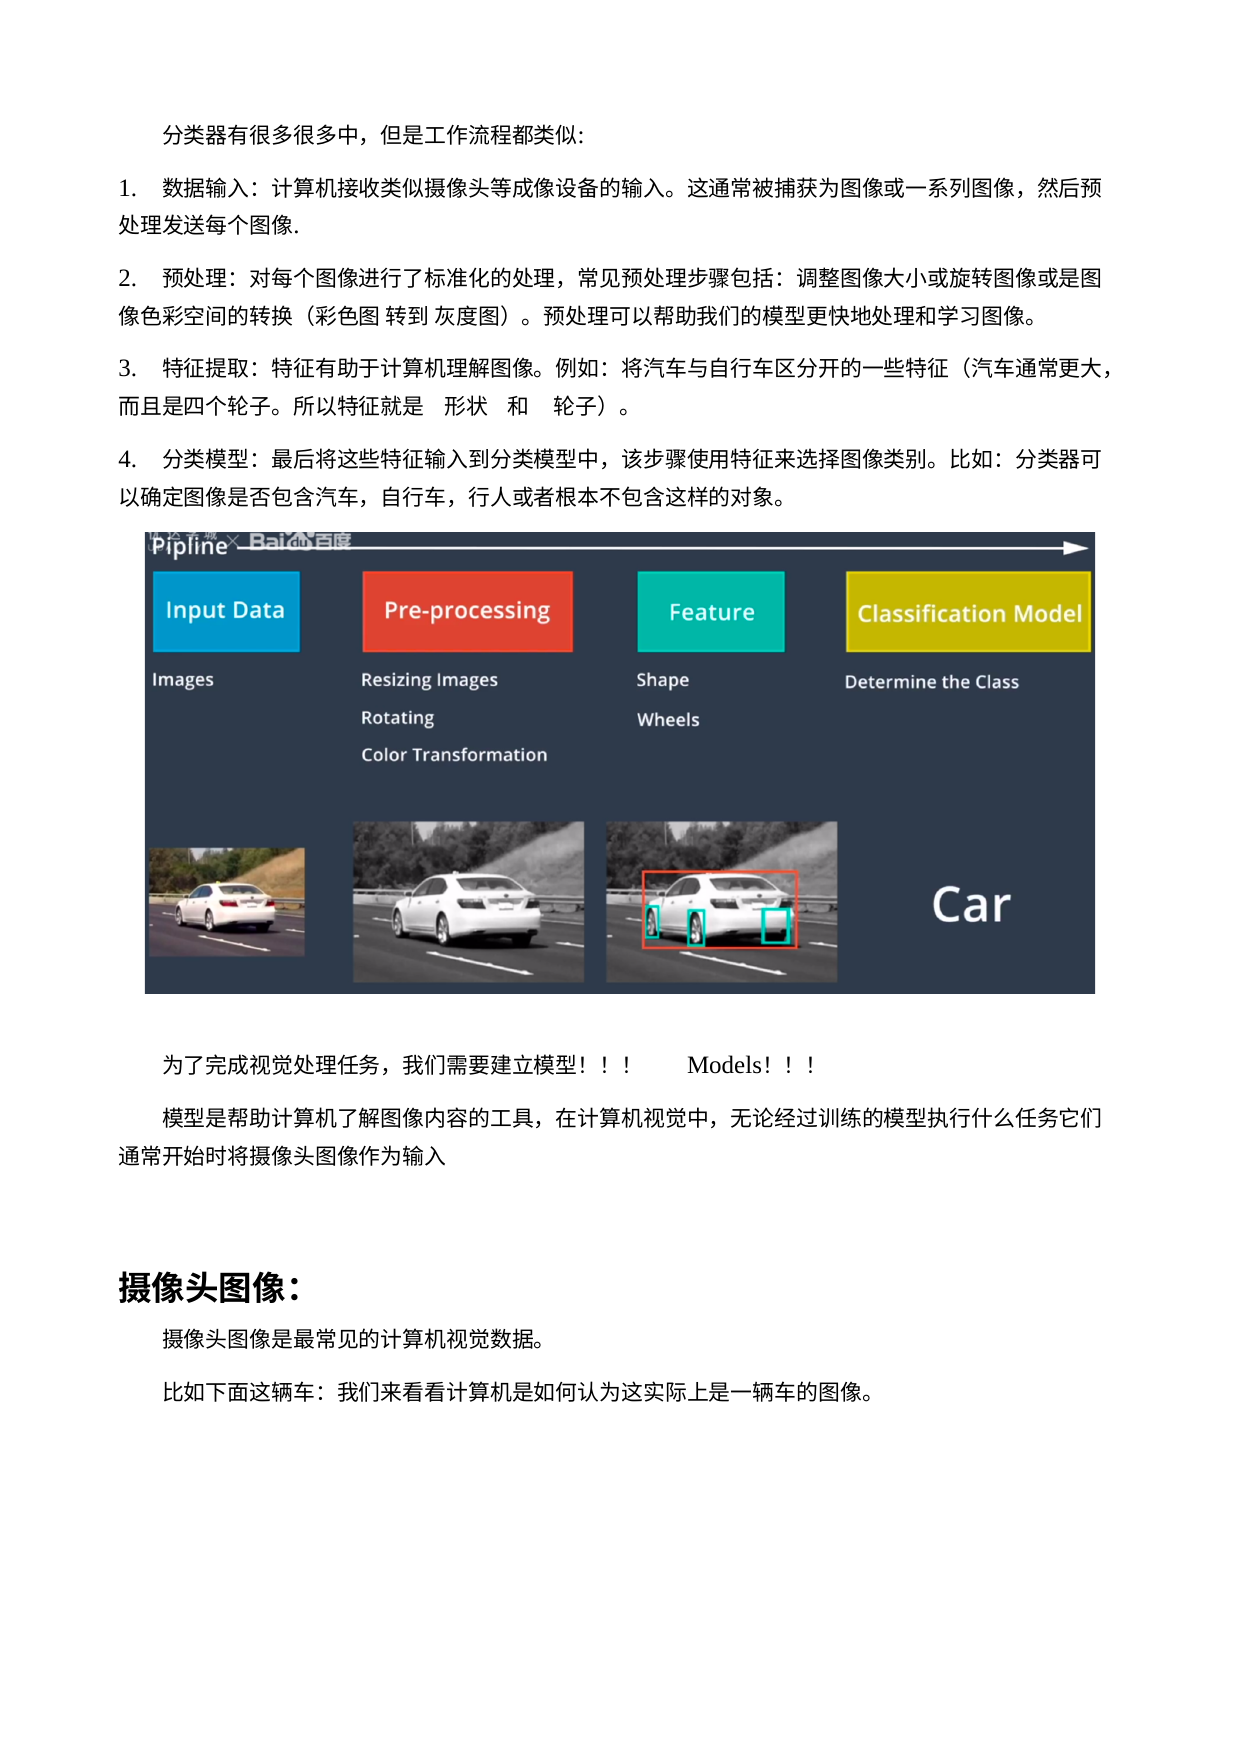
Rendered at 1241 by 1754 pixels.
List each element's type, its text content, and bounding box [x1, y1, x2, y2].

text 模型是帮助计算机了解图像内容的工具，在计算机视觉中，无论经过训练的模型执行什么任务它们通常开始时将摄像头图像作为输入 [118, 1101, 1122, 1170]
subtitle 摄像头图像： [118, 1261, 1122, 1309]
text 1. 数据输入：计算机接收类似摄像头等成像设备的输入。这通常被捕获为图像或一系列图像，然后预处理发送每个图像. [118, 171, 1122, 240]
text 4. 分类模型：最后将这些特征输入到分类模型中，该步骤使用特征来选择图像类别。比如：分类器可以确定图像是否包含汽车，自行车，行人或者根本不包含这样的对象。 [118, 442, 1122, 511]
text 2. 预处理：对每个图像进行了标准化的处理，常见预处理步骤包括：调整图像大小或旋转图像或是图像色彩空间的转换（彩色图 转到 灰度图）。预处理可以帮助我们的模型更快地处理和学习图像。 [118, 261, 1122, 331]
text 比如下面这辆车：我们来看看计算机是如何认为这实际上是一辆车的图像。 [118, 1374, 1122, 1406]
picture [144, 532, 1096, 994]
text 3. 特征提取：特征有助于计算机理解图像。例如：将汽车与自行车区分开的一些特征（汽车通常更大，而且是四个轮子。所以特征就是 形状 和 轮子）。 [118, 351, 1122, 421]
text 为了完成视觉处理任务，我们需要建立模型！！！ Models！！！ [118, 1048, 1122, 1080]
text 分类器有很多很多中，但是工作流程都类似: [118, 118, 1122, 150]
text 摄像头图像是最常见的计算机视觉数据。 [118, 1322, 1122, 1354]
